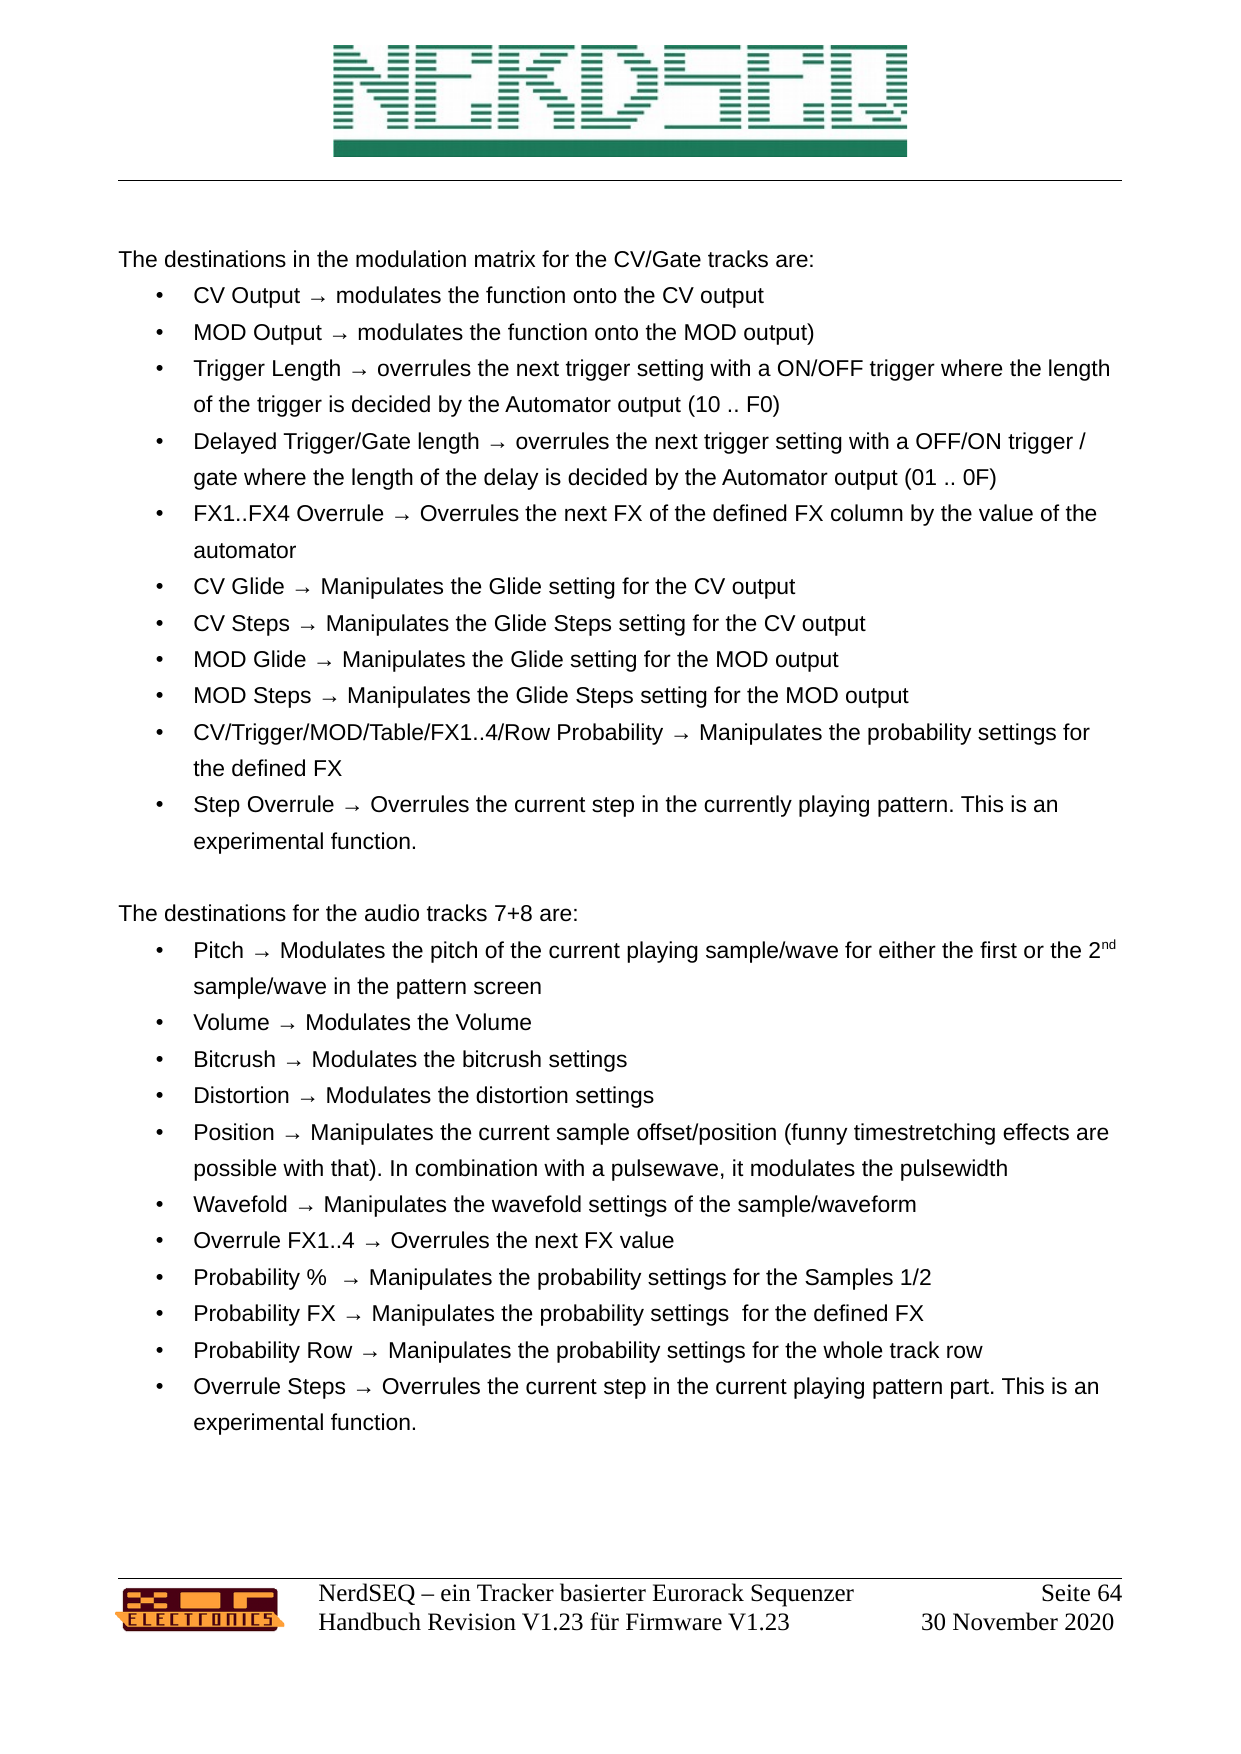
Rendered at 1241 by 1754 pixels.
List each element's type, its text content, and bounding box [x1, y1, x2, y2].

list MOD Steps → Manipulates the Glide Steps setting for the MOD output [156, 682, 1122, 708]
picture [115, 1584, 285, 1634]
list Distortion → Modulates the distortion settings [156, 1082, 1122, 1108]
list Step Overrule → Overrules the current step in the currently playing pattern. This is an experimental function. [156, 791, 1122, 854]
list CV Steps → Manipulates the Glide Steps setting for the CV output [156, 609, 1122, 636]
list FX1..FX4 Overrule → Overrules the next FX of the defined FX column by the value of the automator [156, 500, 1122, 563]
list CV/Trigger/MOD/Table/FX1..4/Row Probability → Manipulates the probability settings for the defined FX [156, 718, 1122, 781]
text The destinations in the modulation matrix for the CV/Gate tracks are: [118, 246, 1122, 272]
list Volume → Modulates the Volume [156, 1009, 1122, 1036]
list Overrule FX1..4 → Overrules the next FX value [156, 1227, 1122, 1254]
list Probability % → Manipulates the probability settings for the Samples 1/2 [156, 1264, 1122, 1290]
picture [333, 45, 908, 157]
list Position → Manipulates the current sample offset/position (funny timestretching effects are possible with that). In combination with a pulsewave, it modulates the pulsewidth [156, 1118, 1122, 1181]
list Delayed Trigger/Gate length → overrules the next trigger setting with a OFF/ON trigger / gate where the length of the delay is decided by the Automator output (01 .. 0F) [156, 428, 1122, 490]
list Probability Row → Manipulates the probability settings for the whole track row [156, 1337, 1122, 1363]
text The destinations for the audio tracks 7+8 are: [118, 900, 1122, 927]
list Overrule Steps → Overrules the current step in the current playing pattern part. This is an experimental function. [156, 1373, 1122, 1436]
list MOD Output → modulates the function onto the MOD output) [156, 319, 1122, 345]
list Probability FX → Manipulates the probability settings for the defined FX [156, 1300, 1122, 1327]
list Pitch → Modulates the pitch of the current playing sample/wave for either the first or the 2nd sample/wave in the pattern screen [156, 937, 1122, 999]
list CV Output → modulates the function onto the CV output [156, 282, 1122, 309]
list Trigger Length → overrules the next trigger setting with a ON/OFF trigger where the length of the trigger is decided by the Automator output (10 .. F0) [156, 355, 1122, 418]
list CV Glide → Manipulates the Glide setting for the CV output [156, 573, 1122, 599]
list MOD Glide → Manipulates the Glide setting for the MOD output [156, 646, 1122, 672]
list Bitcrush → Modulates the bitcrush settings [156, 1046, 1122, 1072]
list Wavefold → Manipulates the wavefold settings of the sample/waveform [156, 1191, 1122, 1217]
